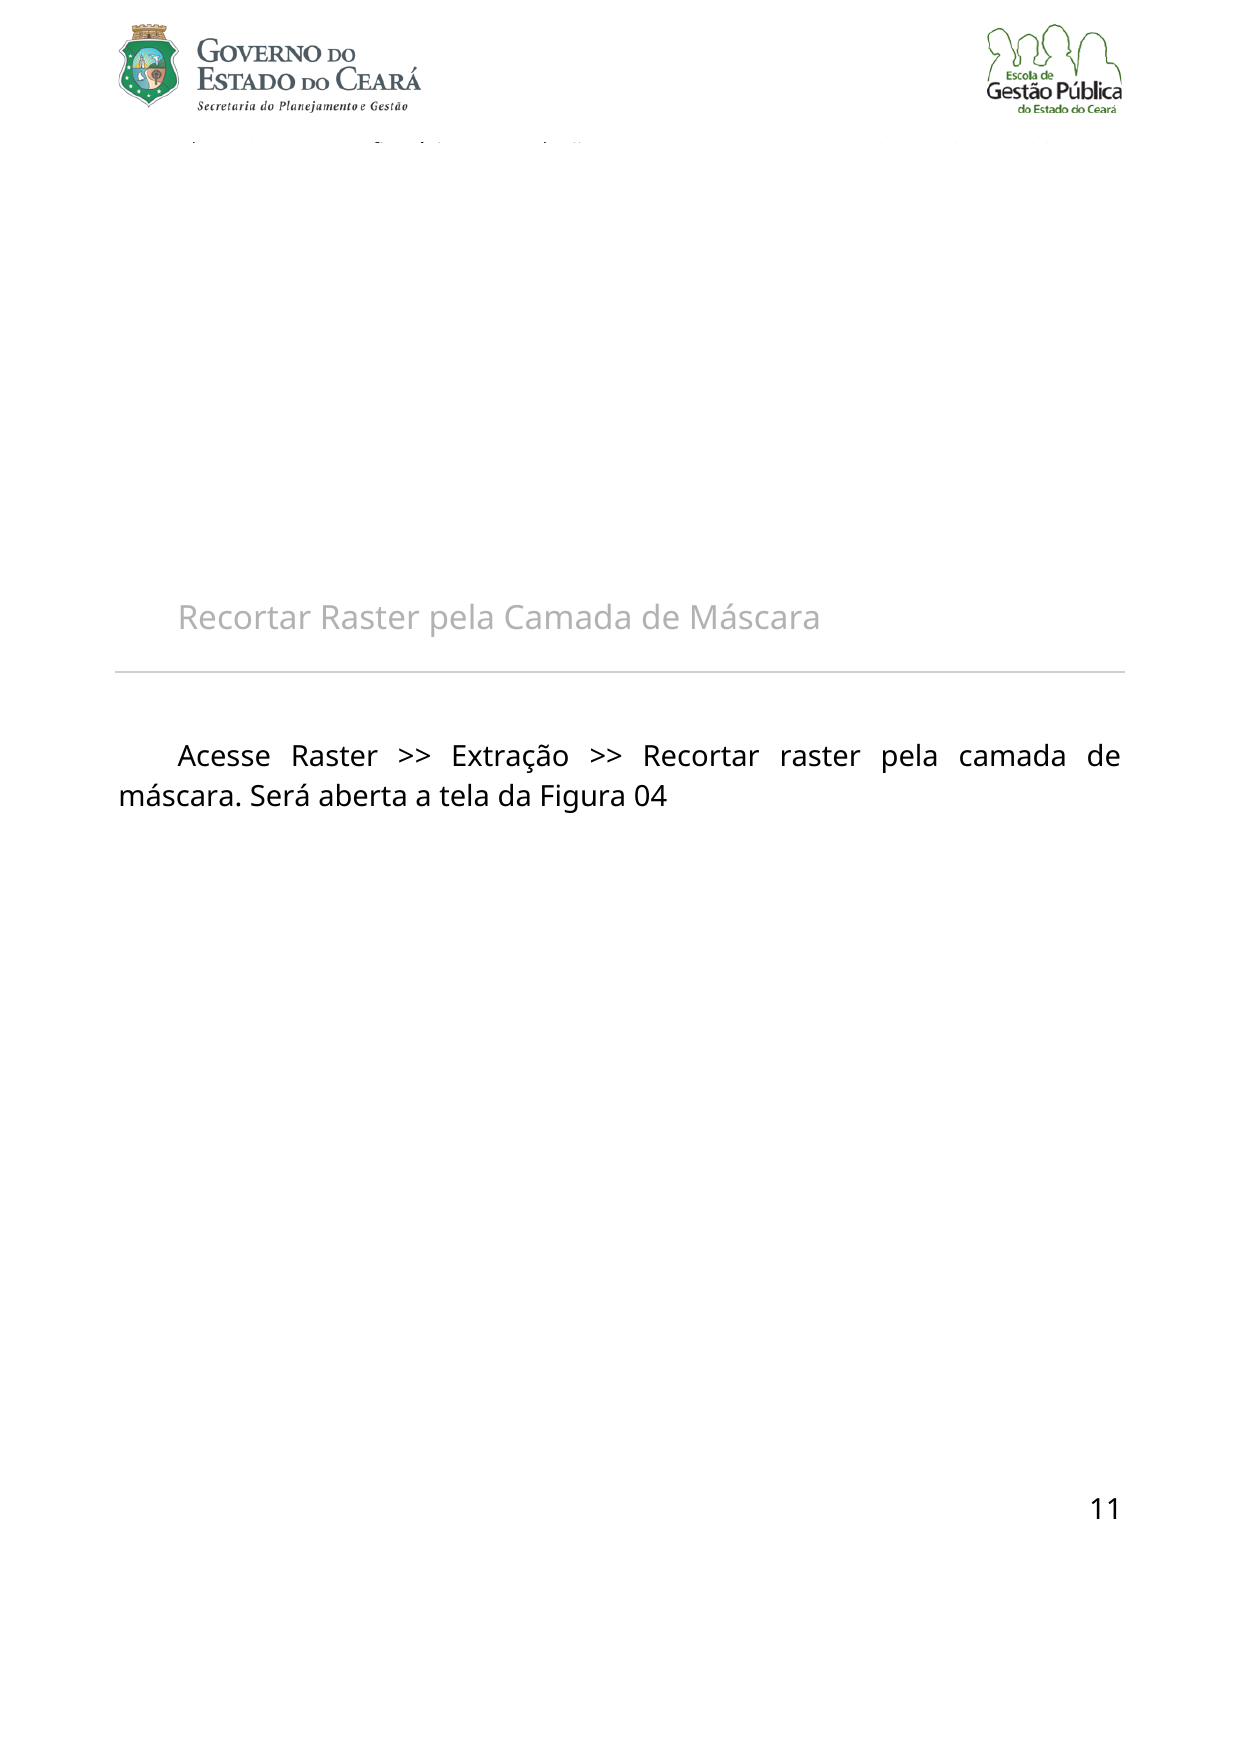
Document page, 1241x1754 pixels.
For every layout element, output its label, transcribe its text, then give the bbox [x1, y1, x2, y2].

text Acesse Raster >> Extração >> Recortar raster pela camada de máscara. Será aberta a tela da Figura 04 [118, 736, 1122, 815]
subtitle Recortar Raster pela Camada de Máscara [115, 582, 1125, 671]
picture [118, 24, 1122, 113]
